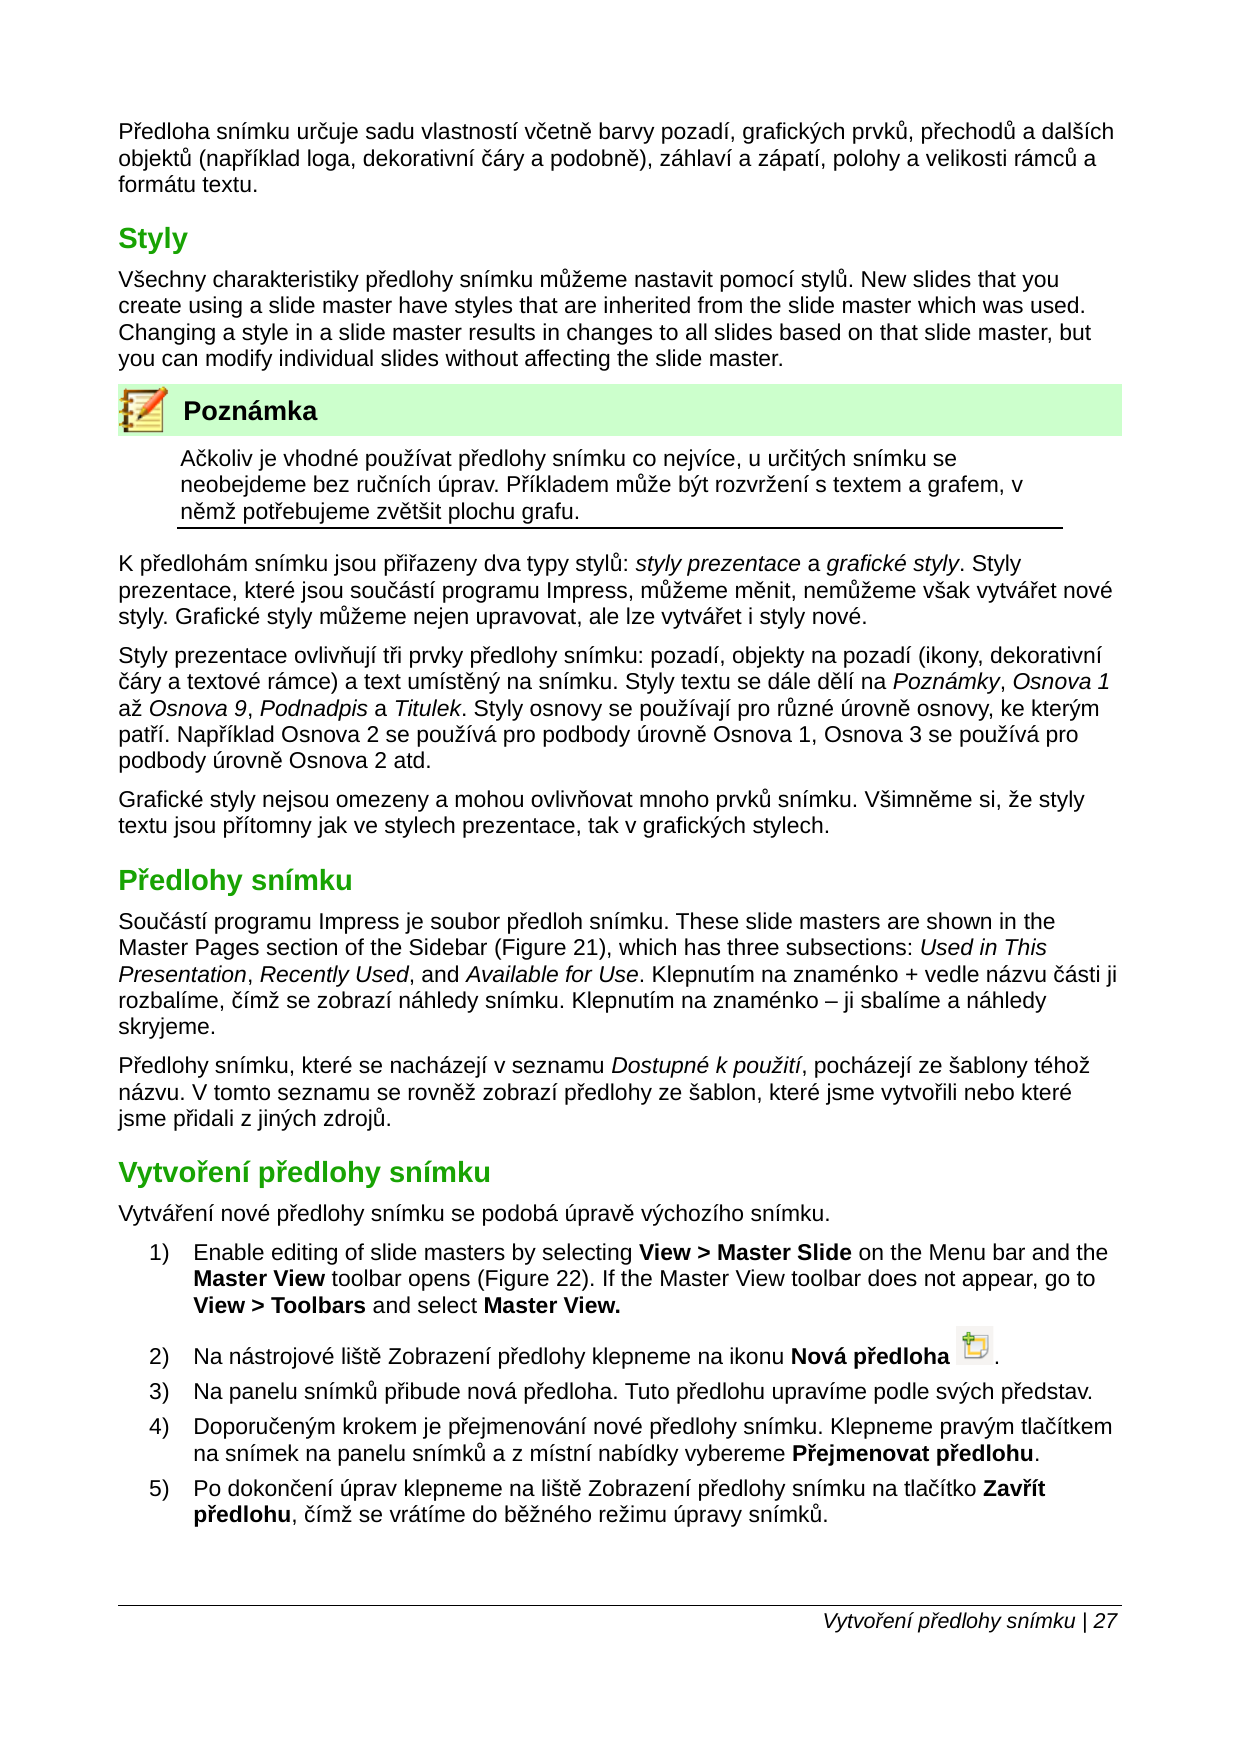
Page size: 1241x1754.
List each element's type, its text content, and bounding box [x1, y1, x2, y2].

list Na panelu snímků přibude nová předloha. Tuto předlohu upravíme podle svých představ. [169, 1378, 1122, 1404]
list Doporučeným krokem je přejmenování nové předlohy snímku. Klepneme pravým tlačítkem na snímek na panelu snímků a z místní nabídky vybereme Přejmenovat předlohu. [169, 1413, 1122, 1466]
text Ačkoliv je vhodné používat předlohy snímku co nejvíce, u určitých snímku se neobejdeme bez ručních úprav. Příkladem může být rozvržení s textem a grafem, v němž potřebujeme zvětšit plochu grafu. [177, 442, 1063, 527]
picture [956, 1326, 994, 1365]
text Předlohy snímku, které se nacházejí v seznamu Dostupné k použití, pocházejí ze šablony téhož názvu. V tomto seznamu se rovněž zobrazí předlohy ze šablon, které jsme vytvořili nebo které jsme přidali z jiných zdrojů. [118, 1052, 1122, 1131]
list Enable editing of slide masters by selecting View > Master Slide on the Menu bar and the Master View toolbar opens (Figure 22). If the Master View toolbar does not appear, go to View > Toolbars and select Master View. [169, 1239, 1122, 1318]
subtitle Poznámka [118, 384, 1122, 436]
text Všechny charakteristiky předlohy snímku můžeme nastavit pomocí stylů. New slides that you create using a slide master have styles that are inherited from the slide master which was used. Changing a style in a slide master results in changes to all slides based on that slide master, but you can modify individual slides without affecting the slide master. [118, 266, 1122, 372]
picture [119, 385, 170, 436]
text Předloha snímku určuje sadu vlastností včetně barvy pozadí, grafických prvků, přechodů a dalších objektů (například loga, dekorativní čáry a podobně), záhlaví a zápatí, polohy a velikosti rámců a formátu textu. [118, 118, 1122, 197]
subtitle Předlohy snímku [118, 862, 1122, 896]
subtitle Styly [118, 221, 1122, 254]
list Na nástrojové liště Zobrazení předlohy klepneme na ikonu Nová předloha . [169, 1327, 1122, 1369]
subtitle Vytvoření předlohy snímku [118, 1155, 1122, 1188]
text K předlohám snímku jsou přiřazeny dva typy stylů: styly prezentace a grafické styly. Styly prezentace, které jsou součástí programu Impress, můžeme měnit, nemůžeme však vytvářet nové styly. Grafické styly můžeme nejen upravovat, ale lze vytvářet i styly nové. [118, 550, 1122, 629]
text Součástí programu Impress je soubor předloh snímku. These slide masters are shown in the Master Pages section of the Sidebar (Figure 21), which has three subsections: Used in This Presentation, Recently Used, and Available for Use. Klepnutím na znaménko + vedle názvu části ji rozbalíme, čímž se zobrazí náhledy snímku. Klepnutím na znaménko – ji sbalíme a náhledy skryjeme. [118, 908, 1122, 1039]
list Vytváření nové předlohy snímku se podobá úpravě výchozího snímku. [118, 1200, 1122, 1226]
list Po dokončení úprav klepneme na liště Zobrazení předlohy snímku na tlačítko Zavřít předlohu, čímž se vrátíme do běžného režimu úpravy snímků. [169, 1475, 1122, 1527]
text Grafické styly nejsou omezeny a mohou ovlivňovat mnoho prvků snímku. Všimněme si, že styly textu jsou přítomny jak ve stylech prezentace, tak v grafických stylech. [118, 786, 1122, 839]
text Styly prezentace ovlivňují tři prvky předlohy snímku: pozadí, objekty na pozadí (ikony, dekorativní čáry a textové rámce) a text umístěný na snímku. Styly textu se dále dělí na Poznámky, Osnova 1 až Osnova 9, Podnadpis a Titulek. Styly osnovy se používají pro různé úrovně osnovy, ke kterým patří. Například Osnova 2 se používá pro podbody úrovně Osnova 1, Osnova 3 se používá pro podbody úrovně Osnova 2 atd. [118, 642, 1122, 774]
